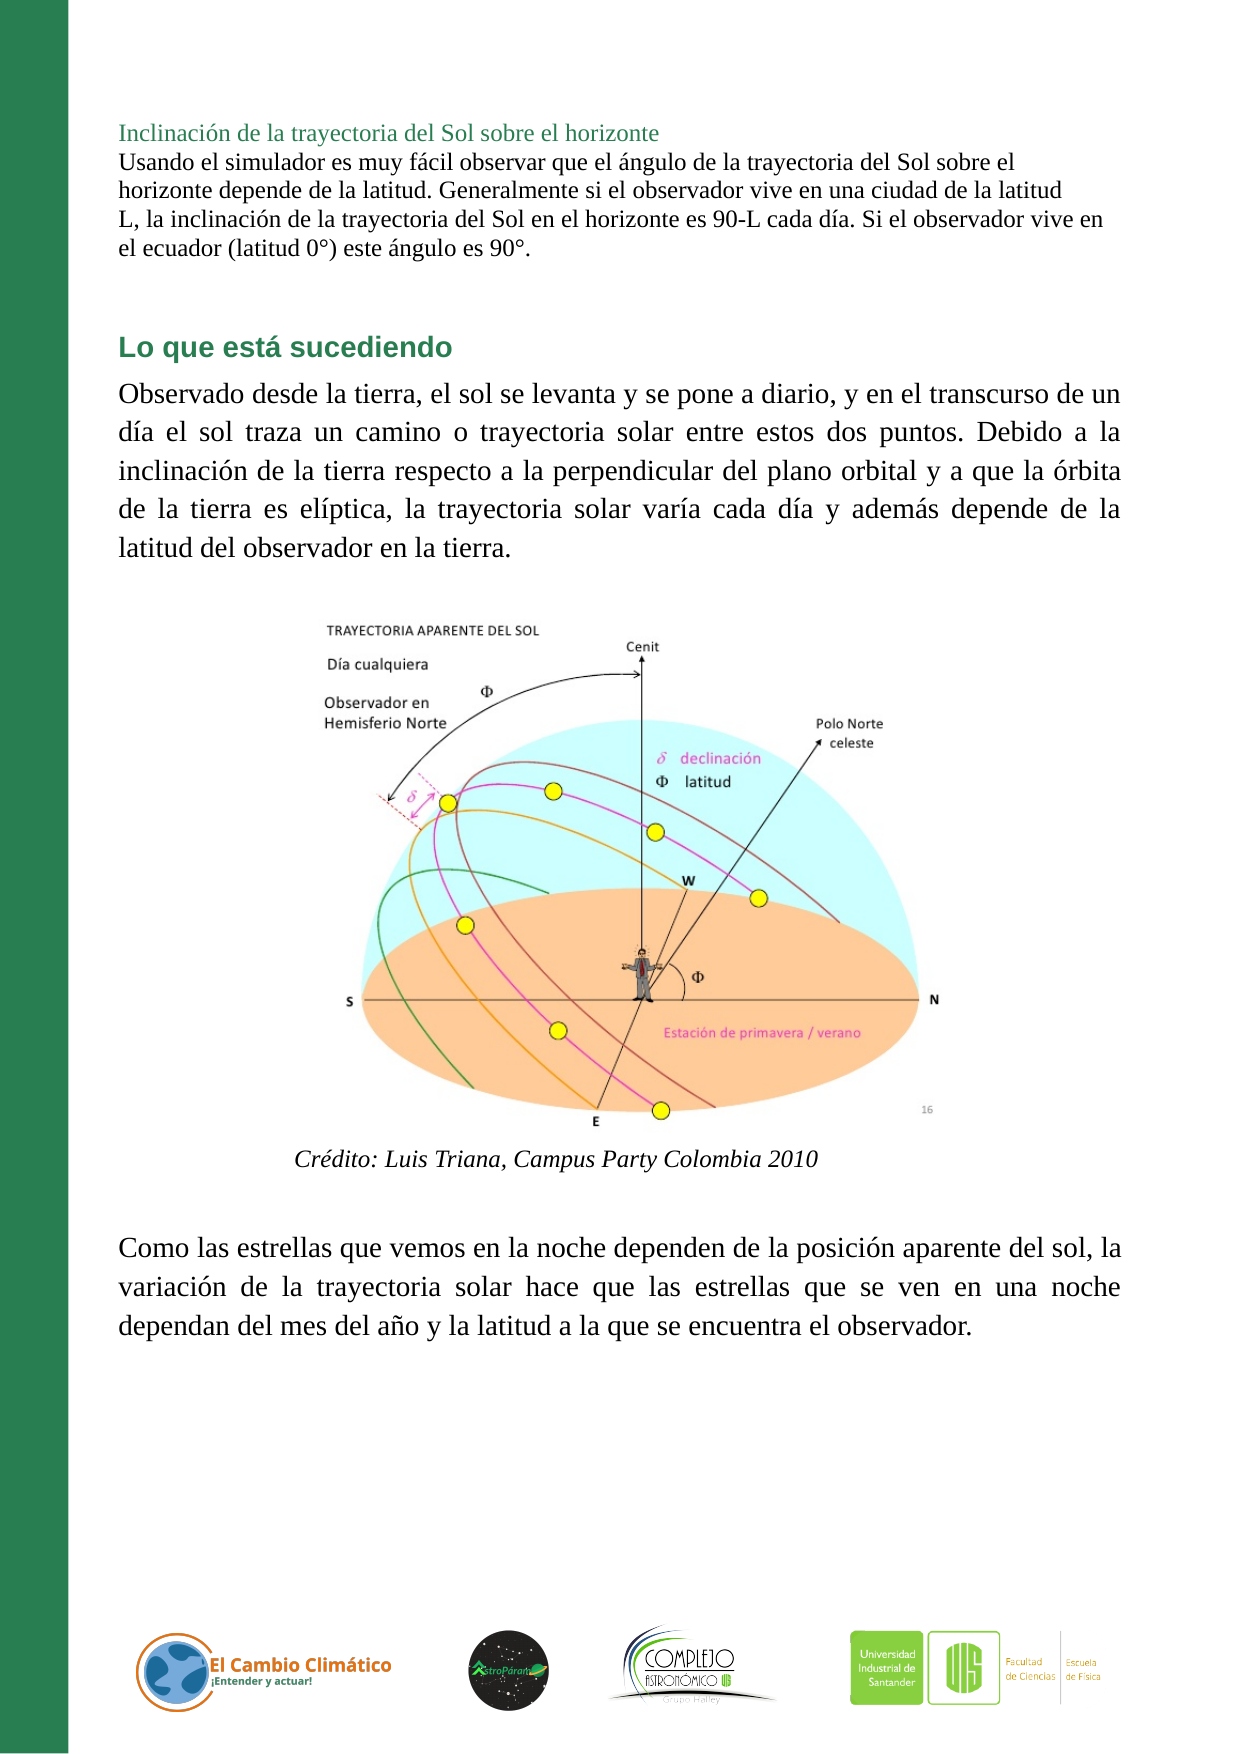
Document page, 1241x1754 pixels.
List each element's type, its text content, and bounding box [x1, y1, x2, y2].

picture [293, 595, 947, 1139]
picture [605, 1623, 780, 1707]
text horizonte depende de la latitud. Generalmente si el observador vive en una ciudad de la latitud [118, 176, 1122, 204]
picture [467, 1629, 550, 1712]
text Observado desde la tierra, el sol se levanta y se pone a diario, y en el transcurso de un día el sol traza un camino o trayectoria solar entre estos dos puntos. Debido a la inclinación de la tierra respecto a la perpendicular del plano orbital y a que la órbita de la tierra es elíptica, la trayectoria solar varía cada día y además depende de la latitud del observador en la tierra. [118, 376, 1122, 563]
text Como las estrellas que vemos en la noche dependen de la posición aparente del sol, la variación de la trayectoria solar hace que las estrellas que se ven en una noche dependan del mes del año y la latitud a la que se encuentra el observador. [118, 1231, 1122, 1341]
text L, la inclinación de la trayectoria del Sol en el horizonte es 90-L cada día. Si el observador vive en el ecuador (latitud 0°) este ángulo es 90°. [118, 204, 1122, 262]
text Crédito: Luis Triana, Campus Party Colombia 2010 [294, 1139, 947, 1172]
subtitle Lo que está sucediendo [118, 329, 1122, 363]
text Inclinación de la trayectoria del Sol sobre el horizonte Usando el simulador es muy fácil observar que el ángulo de la trayectoria del Sol sobre el [118, 118, 1122, 176]
picture [136, 1633, 391, 1712]
picture [847, 1629, 1106, 1708]
